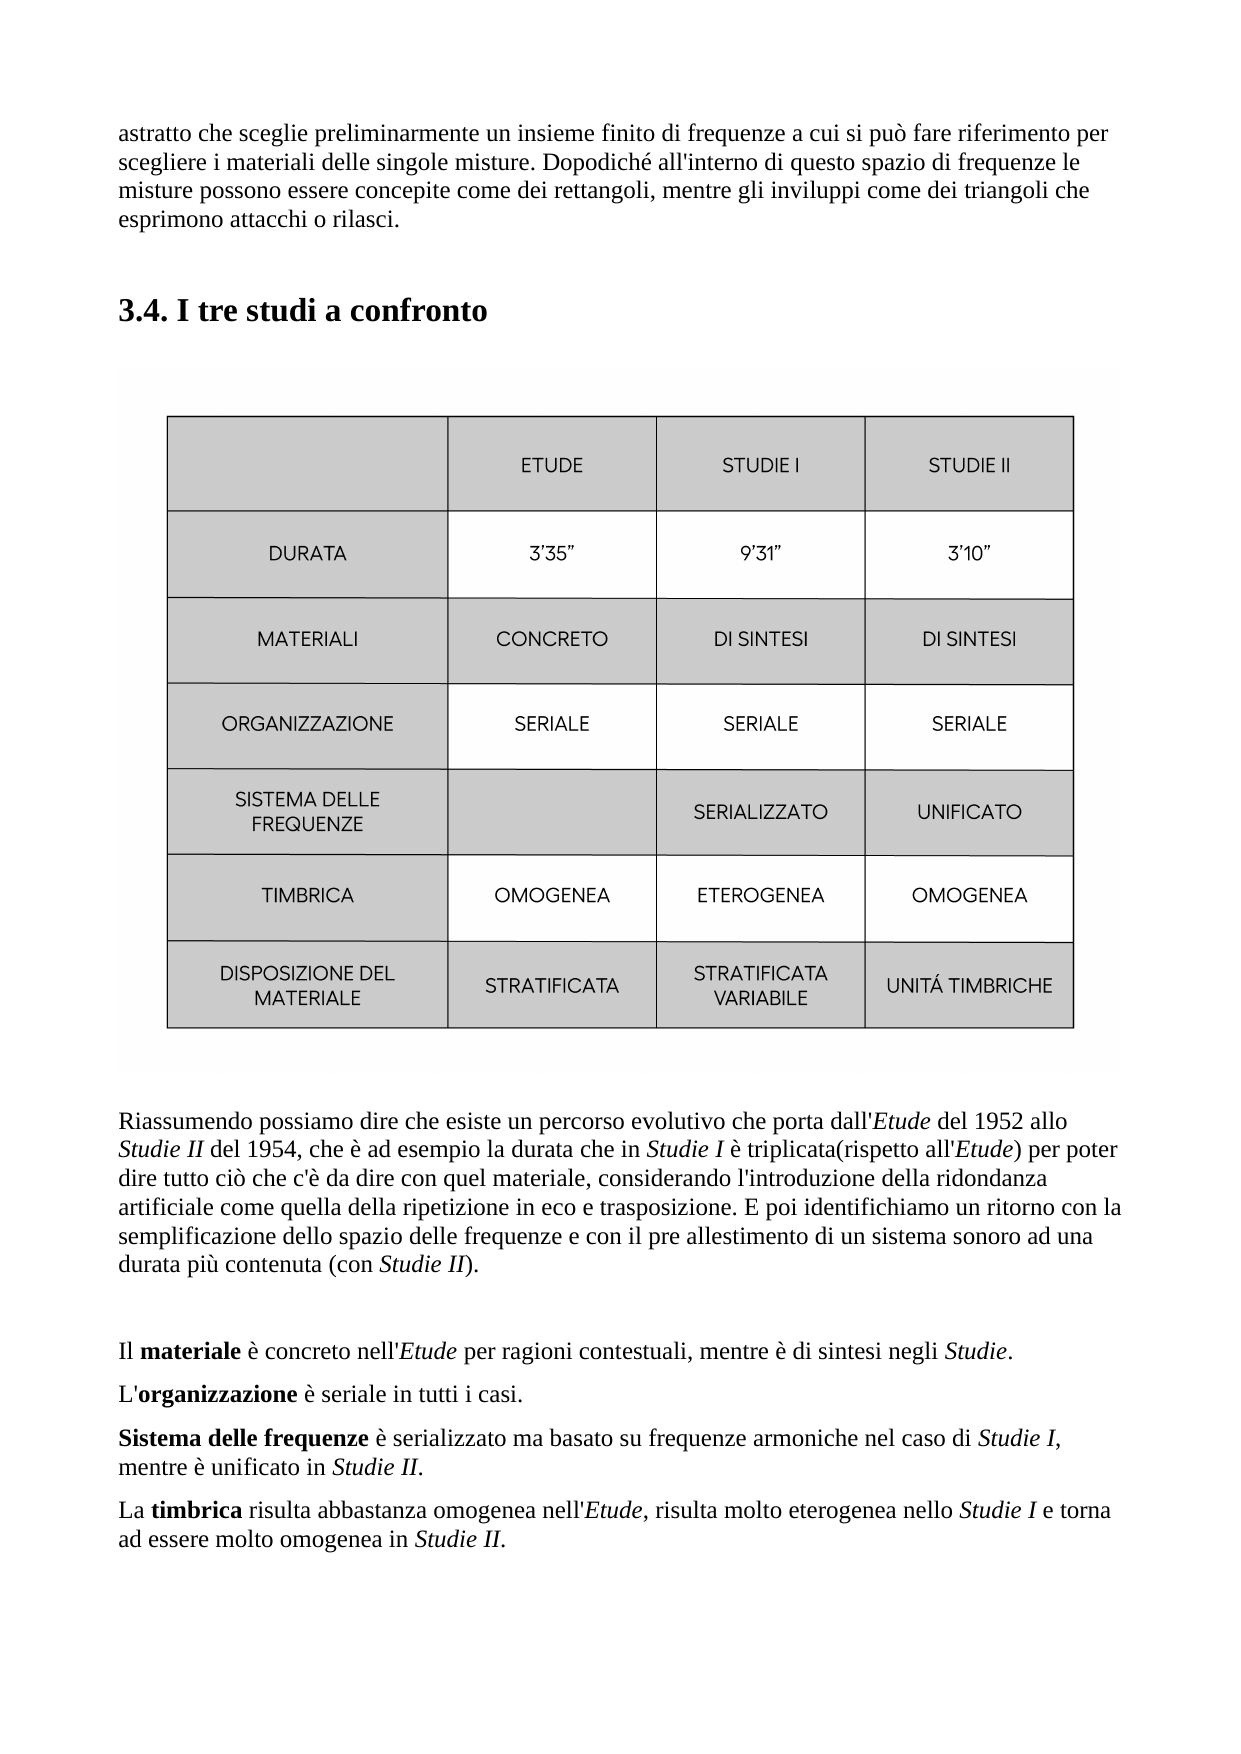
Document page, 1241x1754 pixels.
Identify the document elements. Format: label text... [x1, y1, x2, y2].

text Sistema delle frequenze è serializzato ma basato su frequenze armoniche nel caso di Studie I, mentre è unificato in Studie II. [118, 1423, 1122, 1480]
text astratto che sceglie preliminarmente un insieme finito di frequenze a cui si può fare riferimento per scegliere i materiali delle singole misture. Dopodiché all'interno di questo spazio di frequenze le misture possono essere concepite come dei rettangoli, mentre gli inviluppi come dei triangoli che esprimono attacchi o rilasci. [118, 118, 1122, 233]
text L'organizzazione è seriale in tutti i casi. [118, 1379, 1122, 1408]
text Il materiale è concreto nell'Etude per ragioni contestuali, mentre è di sintesi negli Studie. [118, 1336, 1122, 1365]
text 3.4. I tre studi a confronto [118, 291, 1122, 329]
text Riassumendo possiamo dire che esiste un percorso evolutivo che porta dall'Etude del 1952 allo Studie II del 1954, che è ad esempio la durata che in Studie I è triplicata(rispetto all'Etude) per poter dire tutto ciò che c'è da dire con quel materiale, considerando l'introduzione della ridondanza artificiale come quella della ripetizione in eco e trasposizione. E poi identifichiamo un ritorno con la semplificazione dello spazio delle frequenze e con il pre allestimento di un sistema sonoro ad una durata più contenuta (con Studie II). [118, 1106, 1122, 1278]
picture [118, 367, 1123, 1077]
text La timbrica risulta abbastanza omogenea nell'Etude, risulta molto eterogenea nello Studie I e torna ad essere molto omogenea in Studie II. [118, 1495, 1122, 1552]
